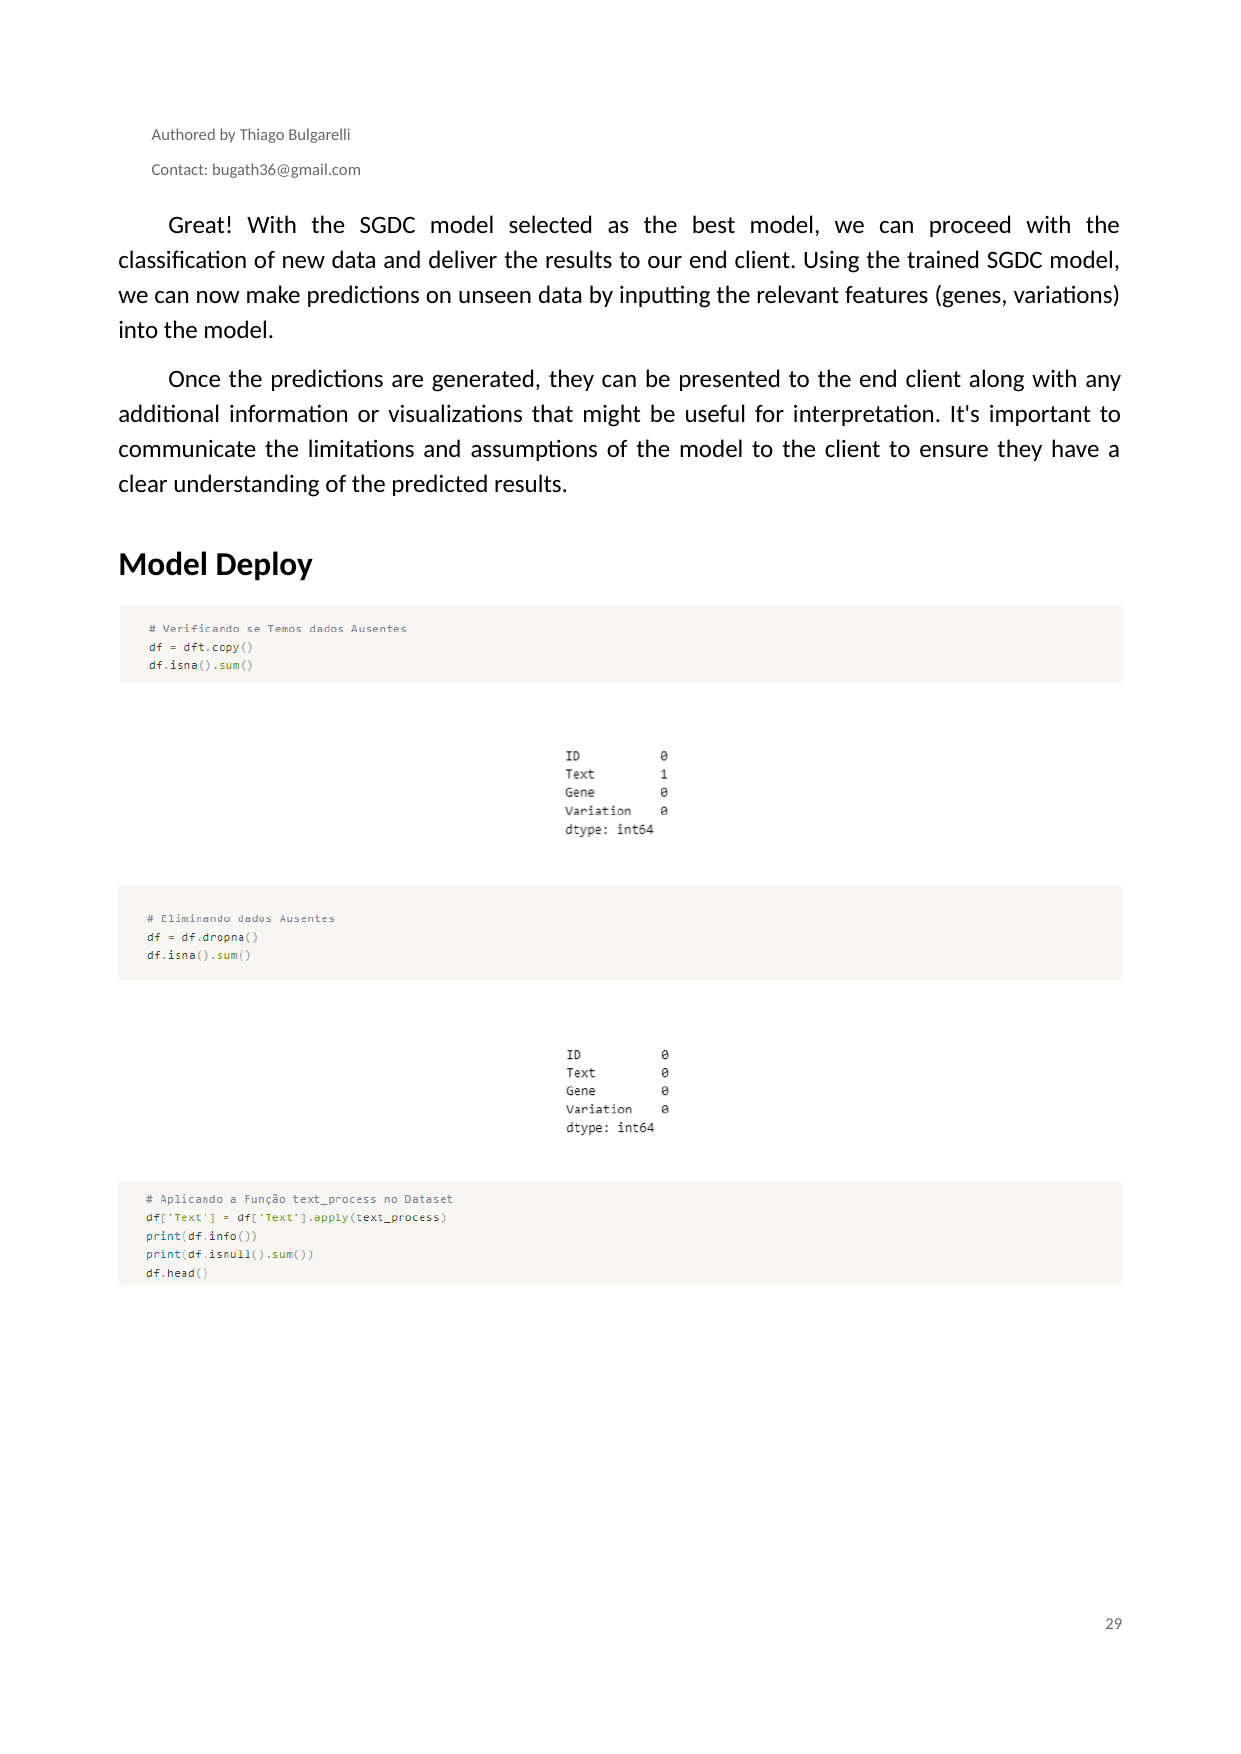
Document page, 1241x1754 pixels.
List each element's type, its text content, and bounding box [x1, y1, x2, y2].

subtitle Model Deploy [118, 543, 1122, 584]
picture [118, 1182, 1123, 1286]
picture [120, 606, 1125, 682]
picture [118, 886, 1123, 980]
text Once the predictions are generated, they can be presented to the end client along with any additional information or visualizations that might be useful for interpretation. It's important to communicate the limitations and assumptions of the model to the client to ensure they have a clear understanding of the predicted results. [118, 364, 1122, 499]
text Great! With the SGDC model selected as the best model, we can proceed with the classification of new data and deliver the results to our end client. Using the trained SGDC model, we can now make predictions on unseen data by inputting the relevant features (genes, variations) into the model. [118, 209, 1122, 344]
